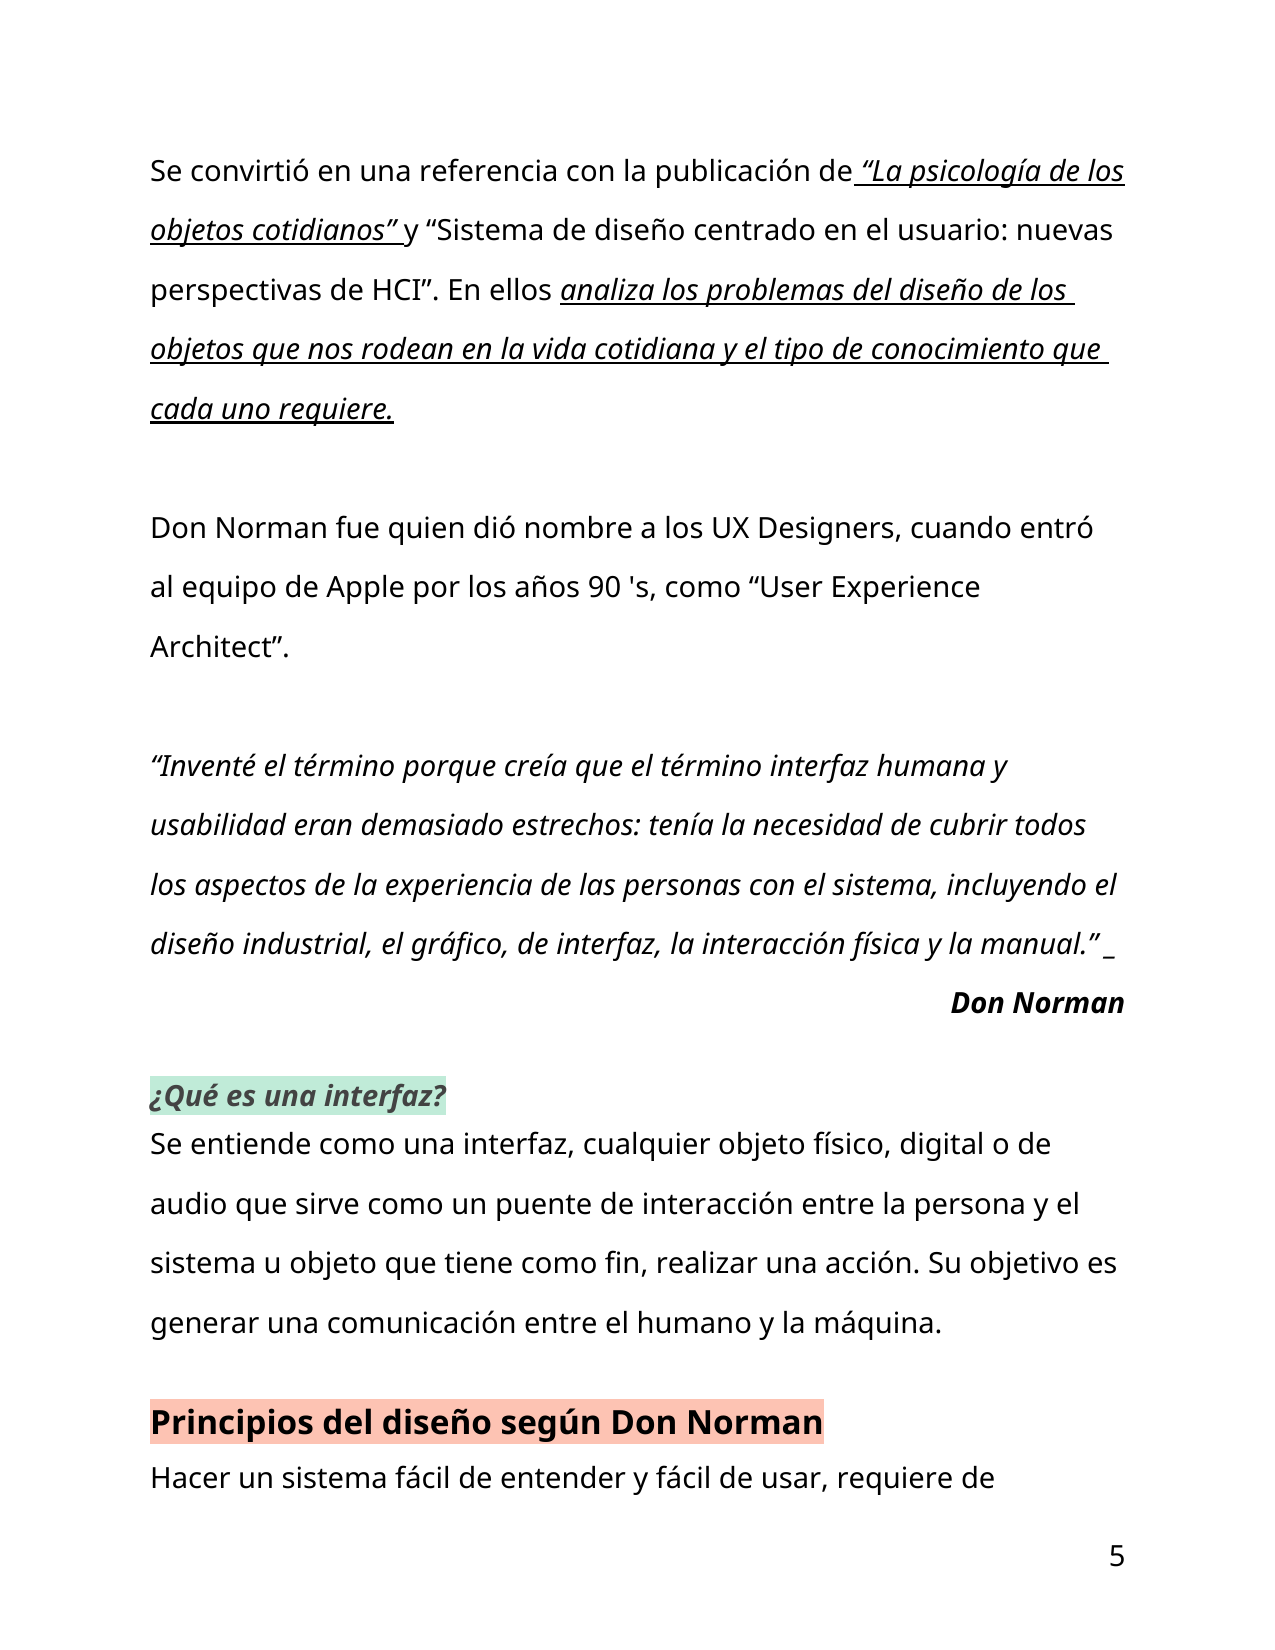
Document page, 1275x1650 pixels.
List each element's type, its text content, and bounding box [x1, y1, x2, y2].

subtitle ¿Qué es una interfaz? [446, 1076, 1125, 1115]
text “Inventé el término porque creía que el término interfaz humana y usabilidad eran demasiado estrechos: tenía la necesidad de cubrir todos los aspectos de la experiencia de las personas con el sistema, incluyendo el diseño industrial, el gráfico, de interfaz, la interacción física y la manual.” _ [150, 745, 1125, 963]
text Se convirtió en una referencia con la publicación de “La psicología de los objetos cotidianos” y “Sistema de diseño centrado en el usuario: nuevas perspectivas de HCI”. En ellos analiza los problemas del diseño de los objetos que nos rodean en la vida cotidiana y el tipo de conocimiento que cada uno requiere. [150, 150, 1125, 428]
text Hacer un sistema fácil de entender y fácil de usar, requiere de [150, 1457, 1125, 1497]
text Don Norman fue quien dió nombre a los UX Designers, cuando entró al equipo de Apple por los años 90 's, como “User Experience Architect”. [150, 507, 1125, 666]
text Don Norman [150, 983, 1125, 1022]
subtitle Principios del diseño según Don Norman [824, 1399, 1125, 1444]
text Se entiende como una interfaz, cualquier objeto físico, digital o de audio que sirve como un puente de interacción entre la persona y el sistema u objeto que tiene como fin, realizar una acción. Su objetivo es generar una comunicación entre el humano y la máquina. [150, 1123, 1125, 1342]
